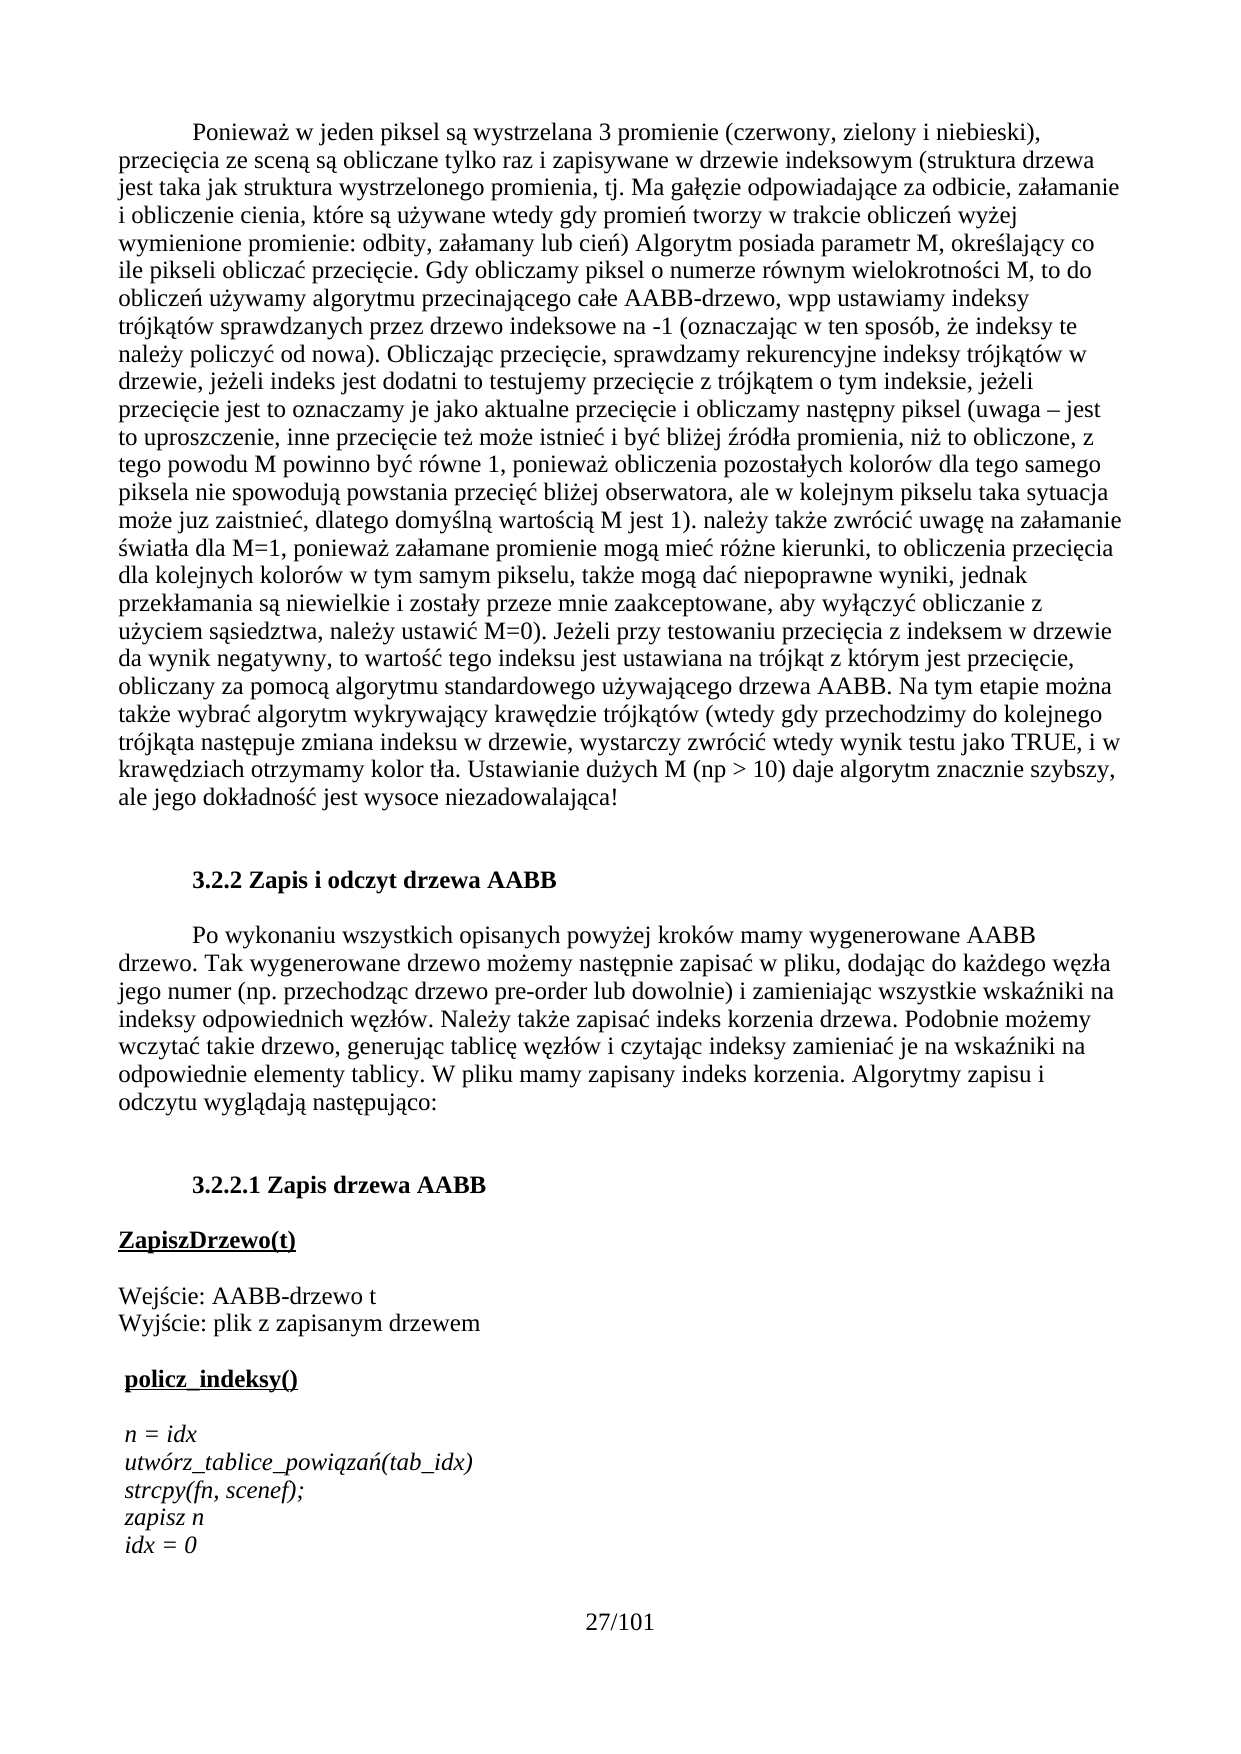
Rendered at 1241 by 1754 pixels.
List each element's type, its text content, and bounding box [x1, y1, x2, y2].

text idx = 0 [118, 1531, 1122, 1559]
text ZapiszDrzewo(t) [118, 1226, 1122, 1254]
text Wyjście: plik z zapisanym drzewem [118, 1309, 1122, 1337]
text policz_indeksy() [118, 1365, 1122, 1393]
text utwórz_tablice_powiązań(tab_idx) [118, 1448, 1122, 1476]
text zapisz n [118, 1503, 1122, 1531]
text 3.2.2.1 Zapis drzewa AABB [118, 1171, 1122, 1199]
text Po wykonaniu wszystkich opisanych powyżej kroków mamy wygenerowane AABB drzewo. Tak wygenerowane drzewo możemy następnie zapisać w pliku, dodając do każdego węzła jego numer (np. przechodząc drzewo pre-order lub dowolnie) i zamieniając wszystkie wskaźniki na indeksy odpowiednich węzłów. Należy także zapisać indeks korzenia drzewa. Podobnie możemy wczytać takie drzewo, generując tablicę węzłów i czytając indeksy zamieniać je na wskaźniki na odpowiednie elementy tablicy. W pliku mamy zapisany indeks korzenia. Algorytmy zapisu i odczytu wyglądają następująco: [118, 922, 1122, 1116]
text strcpy(fn, scenef); [118, 1476, 1122, 1503]
text n = idx [118, 1420, 1122, 1448]
text Wejście: AABB-drzewo t [118, 1282, 1122, 1309]
text 3.2.2 Zapis i odczyt drzewa AABB [118, 866, 1122, 894]
text Ponieważ w jeden piksel są wystrzelana 3 promienie (czerwony, zielony i niebieski), przecięcia ze sceną są obliczane tylko raz i zapisywane w drzewie indeksowym (struktura drzewa jest taka jak struktura wystrzelonego promienia, tj. Ma gałęzie odpowiadające za odbicie, załamanie i obliczenie cienia, które są używane wtedy gdy promień tworzy w trakcie obliczeń wyżej wymienione promienie: odbity, załamany lub cień) Algorytm posiada parametr M, określający co ile pikseli obliczać przecięcie. Gdy obliczamy piksel o numerze równym wielokrotności M, to do obliczeń używamy algorytmu przecinającego całe AABB-drzewo, wpp ustawiamy indeksy trójkątów sprawdzanych przez drzewo indeksowe na -1 (oznaczając w ten sposób, że indeksy te należy policzyć od nowa). Obliczając przecięcie, sprawdzamy rekurencyjne indeksy trójkątów w drzewie, jeżeli indeks jest dodatni to testujemy przecięcie z trójkątem o tym indeksie, jeżeli przecięcie jest to oznaczamy je jako aktualne przecięcie i obliczamy następny piksel (uwaga – jest to uproszczenie, inne przecięcie też może istnieć i być bliżej źródła promienia, niż to obliczone, z tego powodu M powinno być równe 1, ponieważ obliczenia pozostałych kolorów dla tego samego piksela nie spowodują powstania przecięć bliżej obserwatora, ale w kolejnym pikselu taka sytuacja może juz zaistnieć, dlatego domyślną wartością M jest 1). należy także zwrócić uwagę na załamanie światła dla M=1, ponieważ załamane promienie mogą mieć różne kierunki, to obliczenia przecięcia dla kolejnych kolorów w tym samym pikselu, także mogą dać niepoprawne wyniki, jednak przekłamania są niewielkie i zostały przeze mnie zaakceptowane, aby wyłączyć obliczanie z użyciem sąsiedztwa, należy ustawić M=0). Jeżeli przy testowaniu przecięcia z indeksem w drzewie da wynik negatywny, to wartość tego indeksu jest ustawiana na trójkąt z którym jest przecięcie, obliczany za pomocą algorytmu standardowego używającego drzewa AABB. Na tym etapie można także wybrać algorytm wykrywający krawędzie trójkątów (wtedy gdy przechodzimy do kolejnego trójkąta następuje zmiana indeksu w drzewie, wystarczy zwrócić wtedy wynik testu jako TRUE, i w krawędziach otrzymamy kolor tła. Ustawianie dużych M (np > 10) daje algorytm znacznie szybszy, ale jego dokładność jest wysoce niezadowalająca! [118, 118, 1122, 811]
